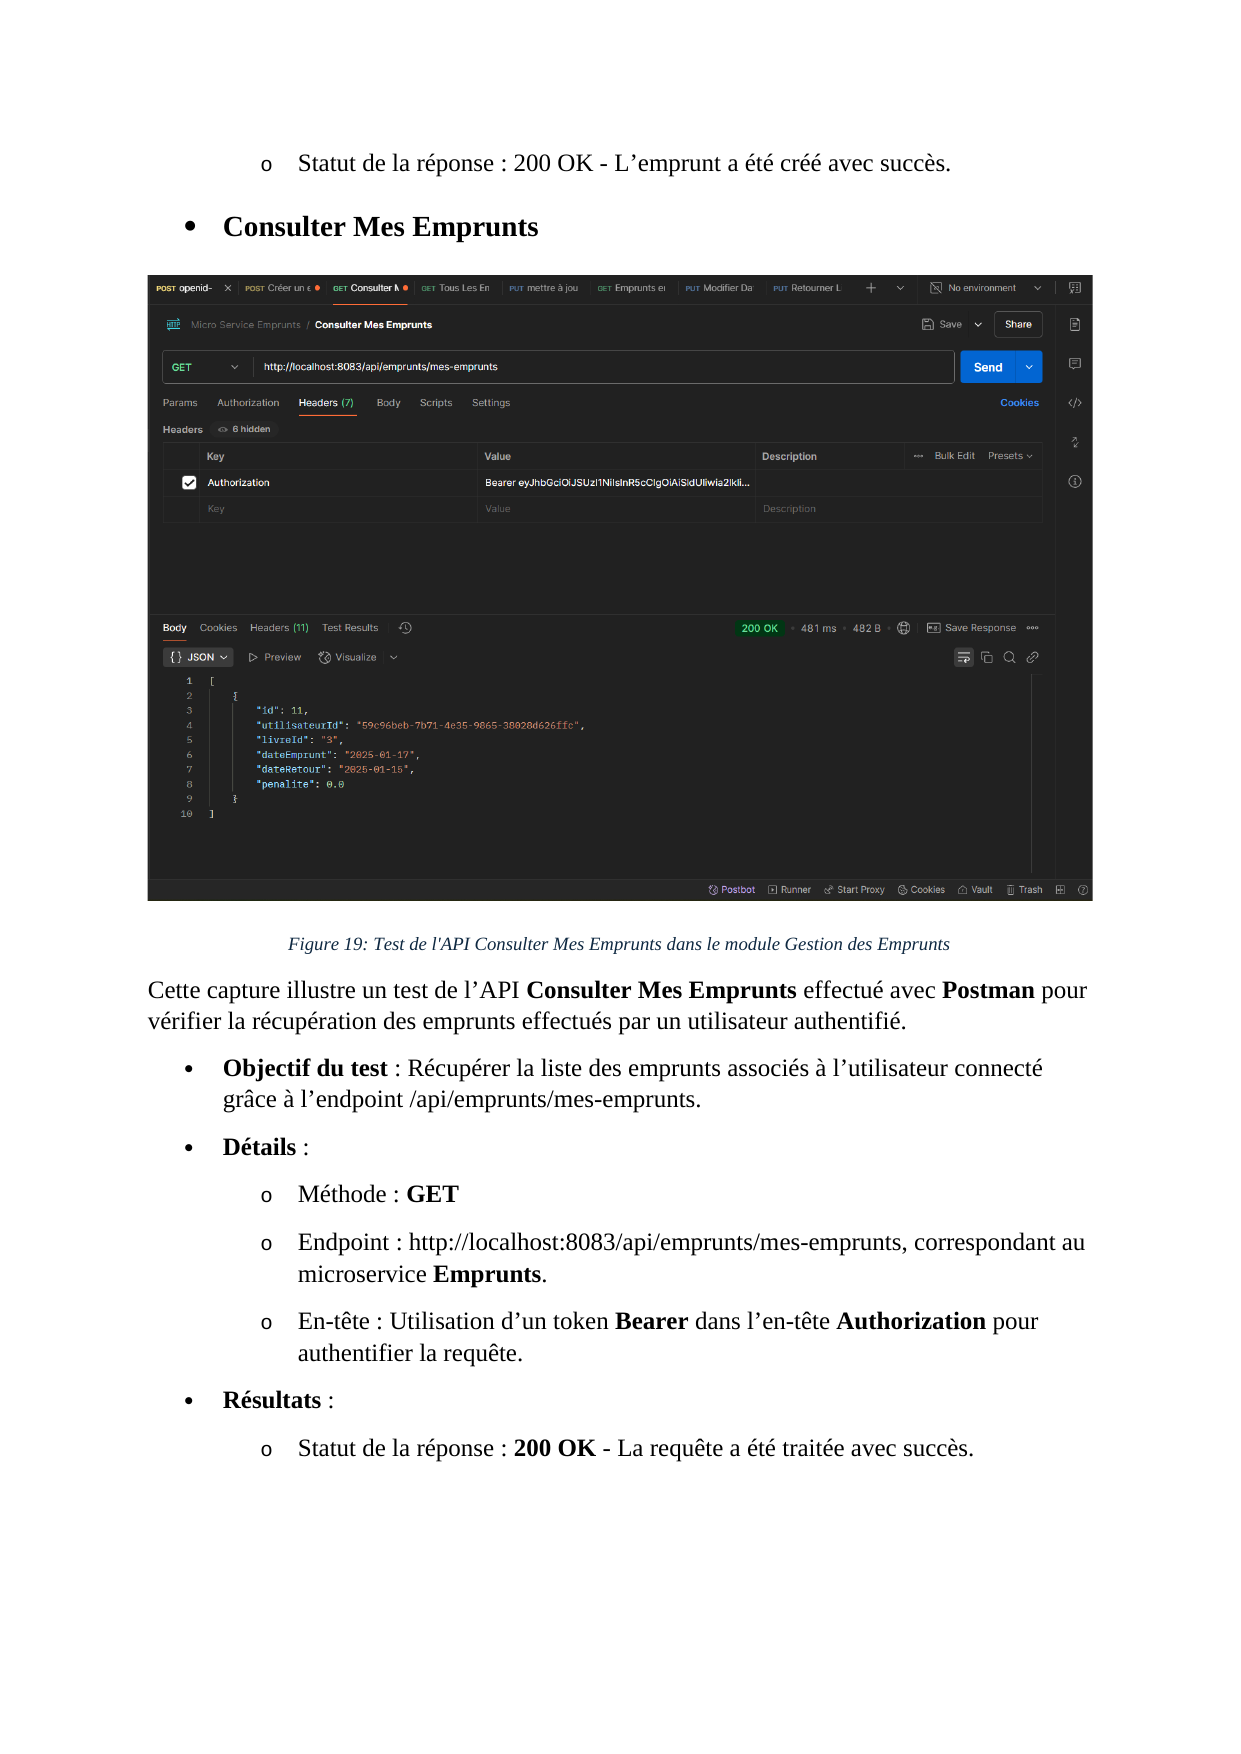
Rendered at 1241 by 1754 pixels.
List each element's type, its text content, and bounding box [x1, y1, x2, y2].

text Figure 19: Test de l'API Consulter Mes Emprunts dans le module Gestion des Emprunts [148, 933, 1093, 954]
list Endpoint : http://localhost:8083/api/emprunts/mes-emprunts, correspondant au microservice Emprunts. [260, 1227, 1093, 1288]
list Statut de la réponse : 200 OK - La requête a été traitée avec succès. [260, 1433, 1093, 1462]
list Méthode : GET [260, 1179, 1093, 1209]
list Consulter Mes Emprunts [185, 209, 1093, 242]
text Cette capture illustre un test de l’API Consulter Mes Emprunts effectué avec Postman pour vérifier la récupération des emprunts effectués par un utilisateur authentifié. [148, 975, 1093, 1035]
list Objectif du test : Récupérer la liste des emprunts associés à l’utilisateur connecté grâce à l’endpoint /api/emprunts/mes-emprunts. [185, 1053, 1093, 1113]
list Résultats : [185, 1385, 1093, 1414]
list Statut de la réponse : 200 OK - L’emprunt a été créé avec succès. [260, 148, 1093, 177]
list Détails : [185, 1132, 1093, 1160]
list En-tête : Utilisation d’un token Bearer dans l’en-tête Authorization pour authentifier la requête. [260, 1306, 1093, 1367]
